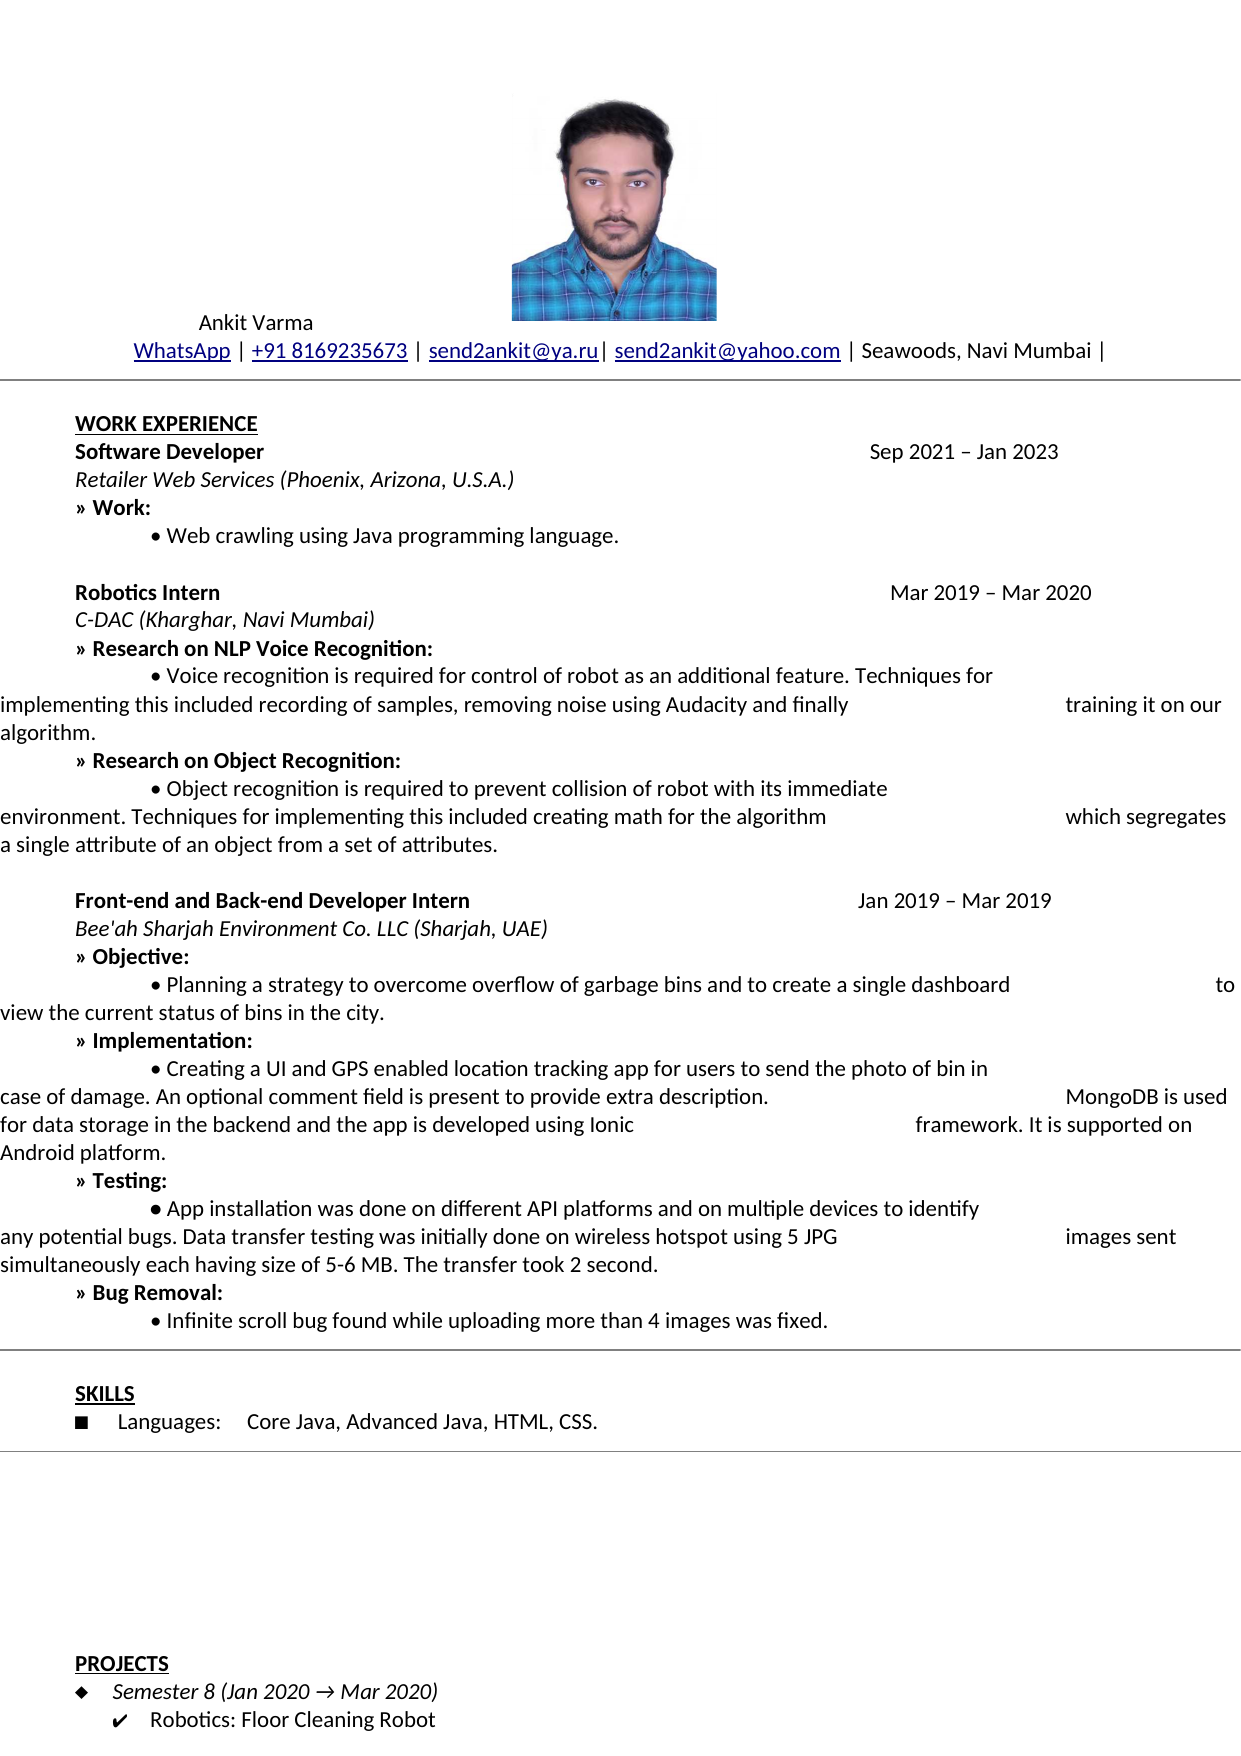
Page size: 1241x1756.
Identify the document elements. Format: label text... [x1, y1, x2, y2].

text Front-end and Back-end Developer Intern Jan 2019 – Mar 2019 [0, 886, 1241, 914]
text Software Developer Sep 2021 – Jan 2023 [0, 437, 1241, 466]
text • Infinite scroll bug found while uploading more than 4 images was fixed. [0, 1306, 1241, 1334]
text C-DAC (Kharghar, Navi Mumbai) [0, 606, 1241, 634]
list Semester 8 (Jan 2020 → Mar 2020) [75, 1677, 1241, 1705]
text • Voice recognition is required for control of robot as an additional feature. Techniques for implementing this included recording of samples, removing noise using Audacity and finally training it on our algorithm. [0, 662, 1241, 746]
text Robotics Intern Mar 2019 – Mar 2020 [0, 578, 1241, 606]
text » Work: [0, 493, 1241, 522]
text WhatsApp | +91 8169235673 | send2ankit@ya.ru| send2ankit@yahoo.com | Seawoods, Navi Mumbai | [0, 336, 1241, 364]
text Retailer Web Services (Phoenix, Arizona, U.S.A.) [0, 466, 1241, 493]
text » Research on NLP Voice Recognition: [0, 634, 1241, 662]
text • Web crawling using Java programming language. [0, 522, 1241, 549]
picture [511, 93, 717, 321]
text » Research on Object Recognition: [0, 746, 1241, 774]
text » Implementation: [0, 1026, 1241, 1054]
text WORK EXPERIENCE [0, 409, 1241, 437]
text SKILLS [0, 1379, 1241, 1407]
text • App installation was done on different API platforms and on multiple devices to identify any potential bugs. Data transfer testing was initially done on wireless hotspot using 5 JPG images sent simultaneously each having size of 5-6 MB. The transfer took 2 second. [0, 1194, 1241, 1278]
text • Object recognition is required to prevent collision of robot with its immediate environment. Techniques for implementing this included creating math for the algorithm which segregates a single attribute of an object from a set of attributes. [0, 774, 1241, 858]
text Ankit Varma [0, 308, 1241, 336]
list Robotics: Floor Cleaning Robot [112, 1705, 1241, 1733]
text PROJECTS [0, 1649, 1241, 1677]
text • Planning a strategy to overcome overflow of garbage bins and to create a single dashboard to view the current status of bins in the city. [0, 970, 1241, 1026]
list Languages: Core Java, Advanced Java, HTML, CSS. [75, 1407, 1241, 1435]
text • Creating a UI and GPS enabled location tracking app for users to send the photo of bin in case of damage. An optional comment field is present to provide extra description. MongoDB is used for data storage in the backend and the app is developed using Ionic framework. It is supported on Android platform. [0, 1054, 1241, 1166]
text Bee'ah Sharjah Environment Co. LLC (Sharjah, UAE) [0, 914, 1241, 942]
text » Objective: [0, 942, 1241, 970]
text » Bug Removal: [0, 1278, 1241, 1306]
text » Testing: [0, 1166, 1241, 1194]
